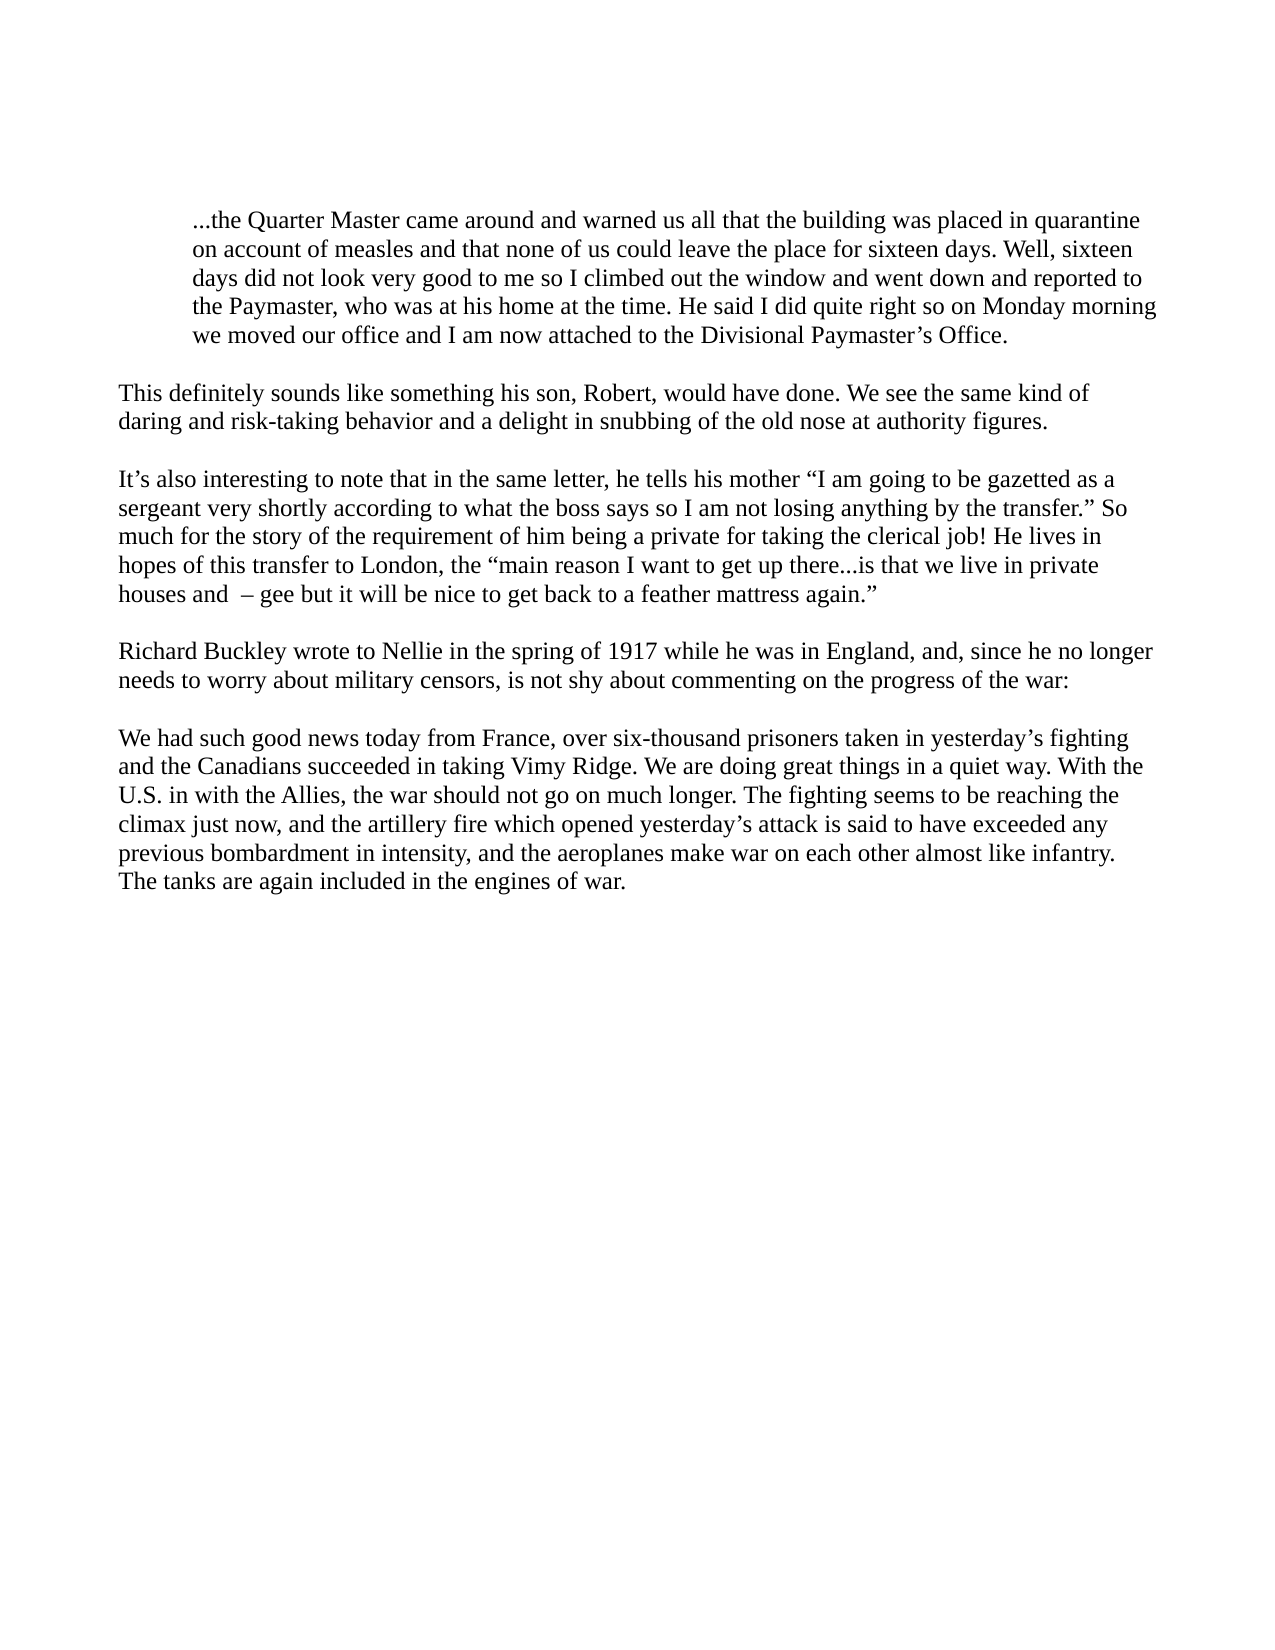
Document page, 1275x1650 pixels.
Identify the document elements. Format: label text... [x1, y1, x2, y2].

text Richard Buckley wrote to Nellie in the spring of 1917 while he was in England, and, since he no longer needs to worry about military censors, is not shy about commenting on the progress of the war: [118, 636, 1157, 694]
text ...the Quarter Master came around and warned us all that the building was placed in quarantine on account of measles and that none of us could leave the place for sixteen days. Well, sixteen days did not look very good to me so I climbed out the window and went down and reported to the Paymaster, who was at his home at the time. He said I did quite right so on Monday morning we moved our office and I am now attached to the Divisional Paymaster’s Office. [192, 205, 1157, 349]
text It’s also interesting to note that in the same letter, he tells his mother “I am going to be gazetted as a sergeant very shortly according to what the boss says so I am not losing anything by the transfer.” So much for the story of the requirement of him being a private for taking the clerical job! He lives in hopes of this transfer to London, the “main reason I want to get up there...is that we live in private houses and – gee but it will be nice to get back to a feather mattress again.” [118, 464, 1157, 608]
text We had such good news today from France, over six-thousand prisoners taken in yesterday’s fighting and the Canadians succeeded in taking Vimy Ridge. We are doing great things in a quiet way. With the U.S. in with the Allies, the war should not go on much longer. The fighting seems to be reaching the climax just now, and the artillery fire which opened yesterday’s attack is said to have exceeded any previous bombardment in intensity, and the aeroplanes make war on each other almost like infantry. The tanks are again included in the engines of war. [118, 723, 1157, 895]
text This definitely sounds like something his son, Robert, would have done. We see the same kind of daring and risk-taking behavior and a delight in snubbing of the old nose at authority figures. [118, 378, 1157, 435]
